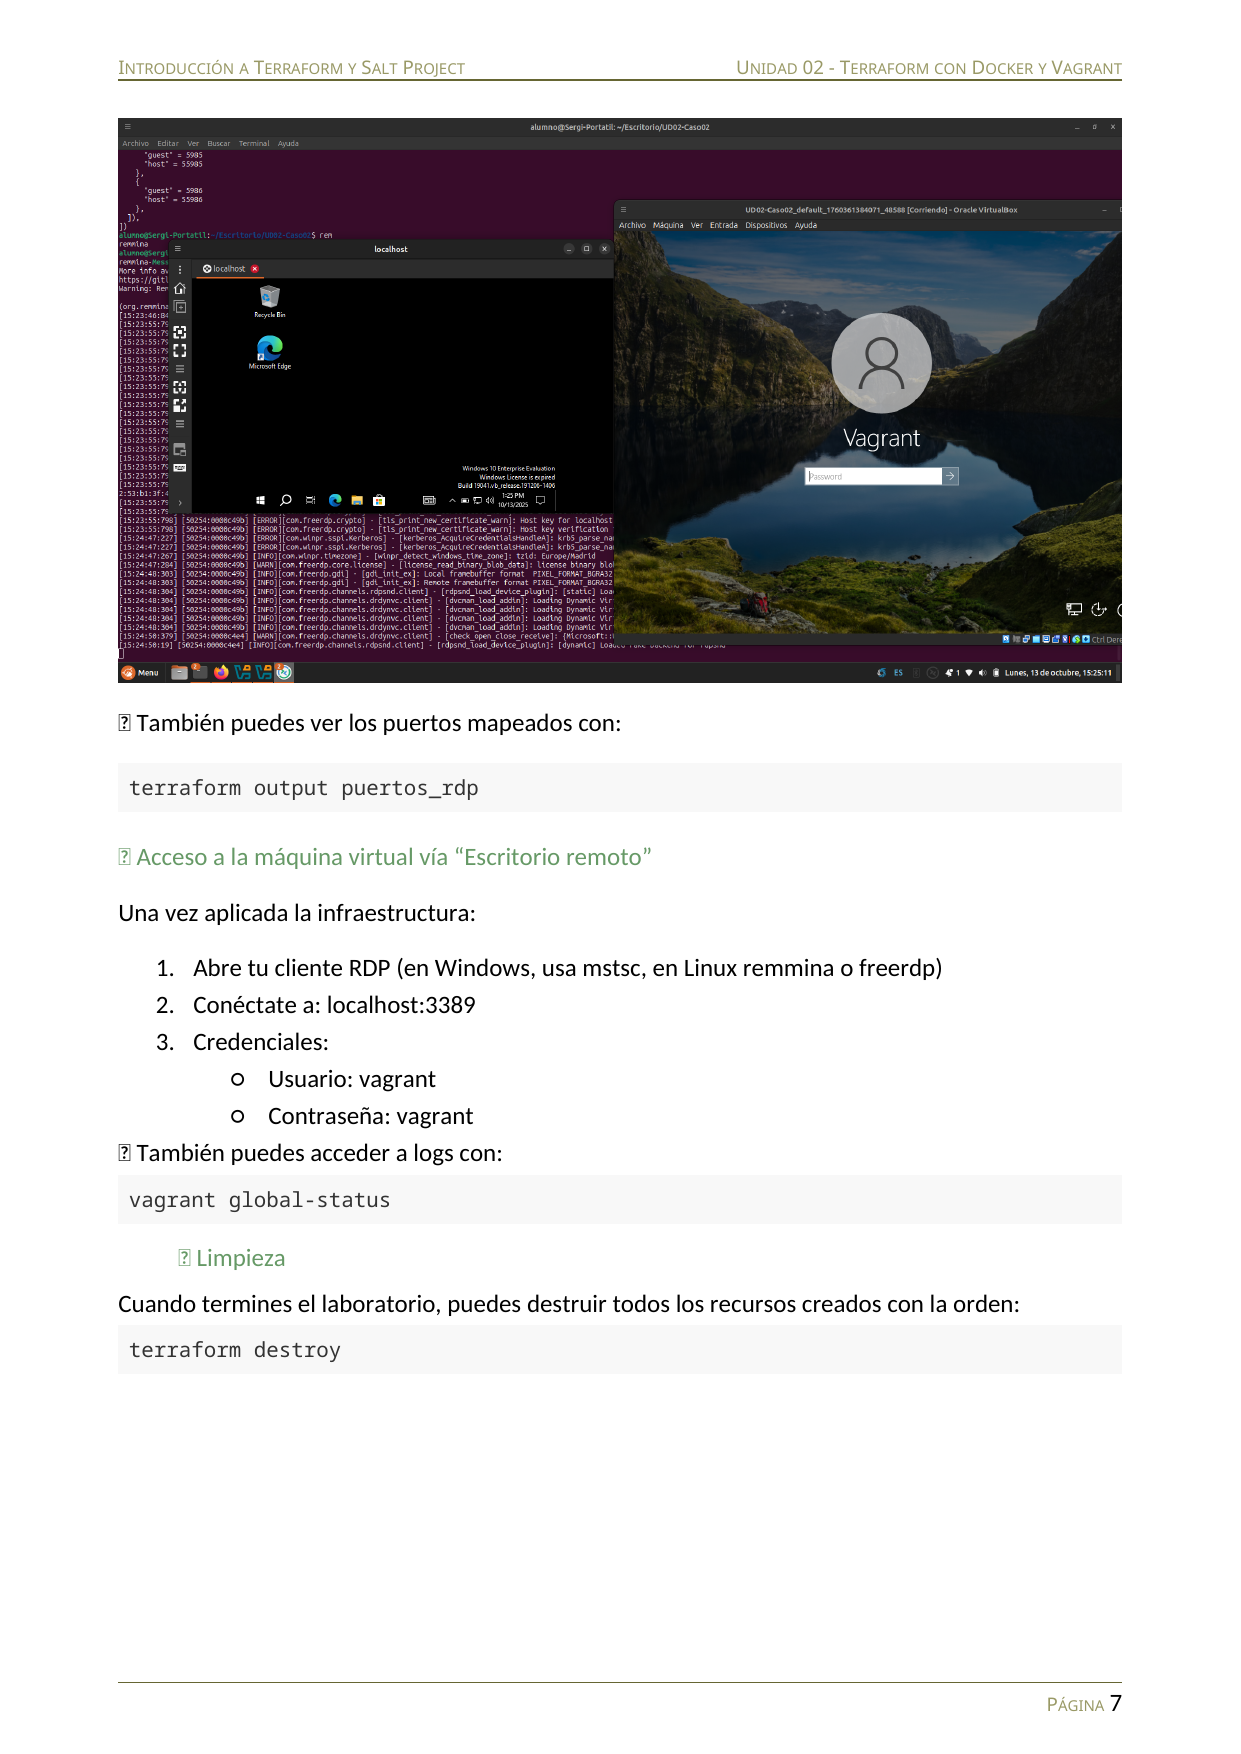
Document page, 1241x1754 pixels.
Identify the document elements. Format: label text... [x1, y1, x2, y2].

text 🧪 También puedes ver los puertos mapeados con: [118, 708, 1122, 738]
list Usuario: vagrant [231, 1063, 1122, 1094]
list Credenciales: [156, 1027, 1122, 1057]
subtitle 🔐 Acceso a la máquina virtual vía “Escritorio remoto” [118, 842, 1122, 872]
list Contraseña: vagrant [231, 1101, 1122, 1131]
list Abre tu cliente RDP (en Windows, usa mstsc, en Linux remmina o freerdp) [156, 953, 1122, 983]
table_header terraform output puertos_rdp [118, 763, 1122, 812]
text 🧪 También puedes acceder a logs con: [118, 1137, 1122, 1168]
list Conéctate a: localhost:3389 [156, 989, 1122, 1020]
picture [118, 118, 1122, 683]
table_header terraform destroy [118, 1325, 1122, 1374]
text Una vez aplicada la infraestructura: [118, 897, 1122, 928]
table_header vagrant global-status [118, 1175, 1122, 1224]
subtitle 🧼 Limpieza [178, 1243, 1122, 1273]
text Cuando termines el laboratorio, puedes destruir todos los recursos creados con la orden: [118, 1288, 1122, 1318]
